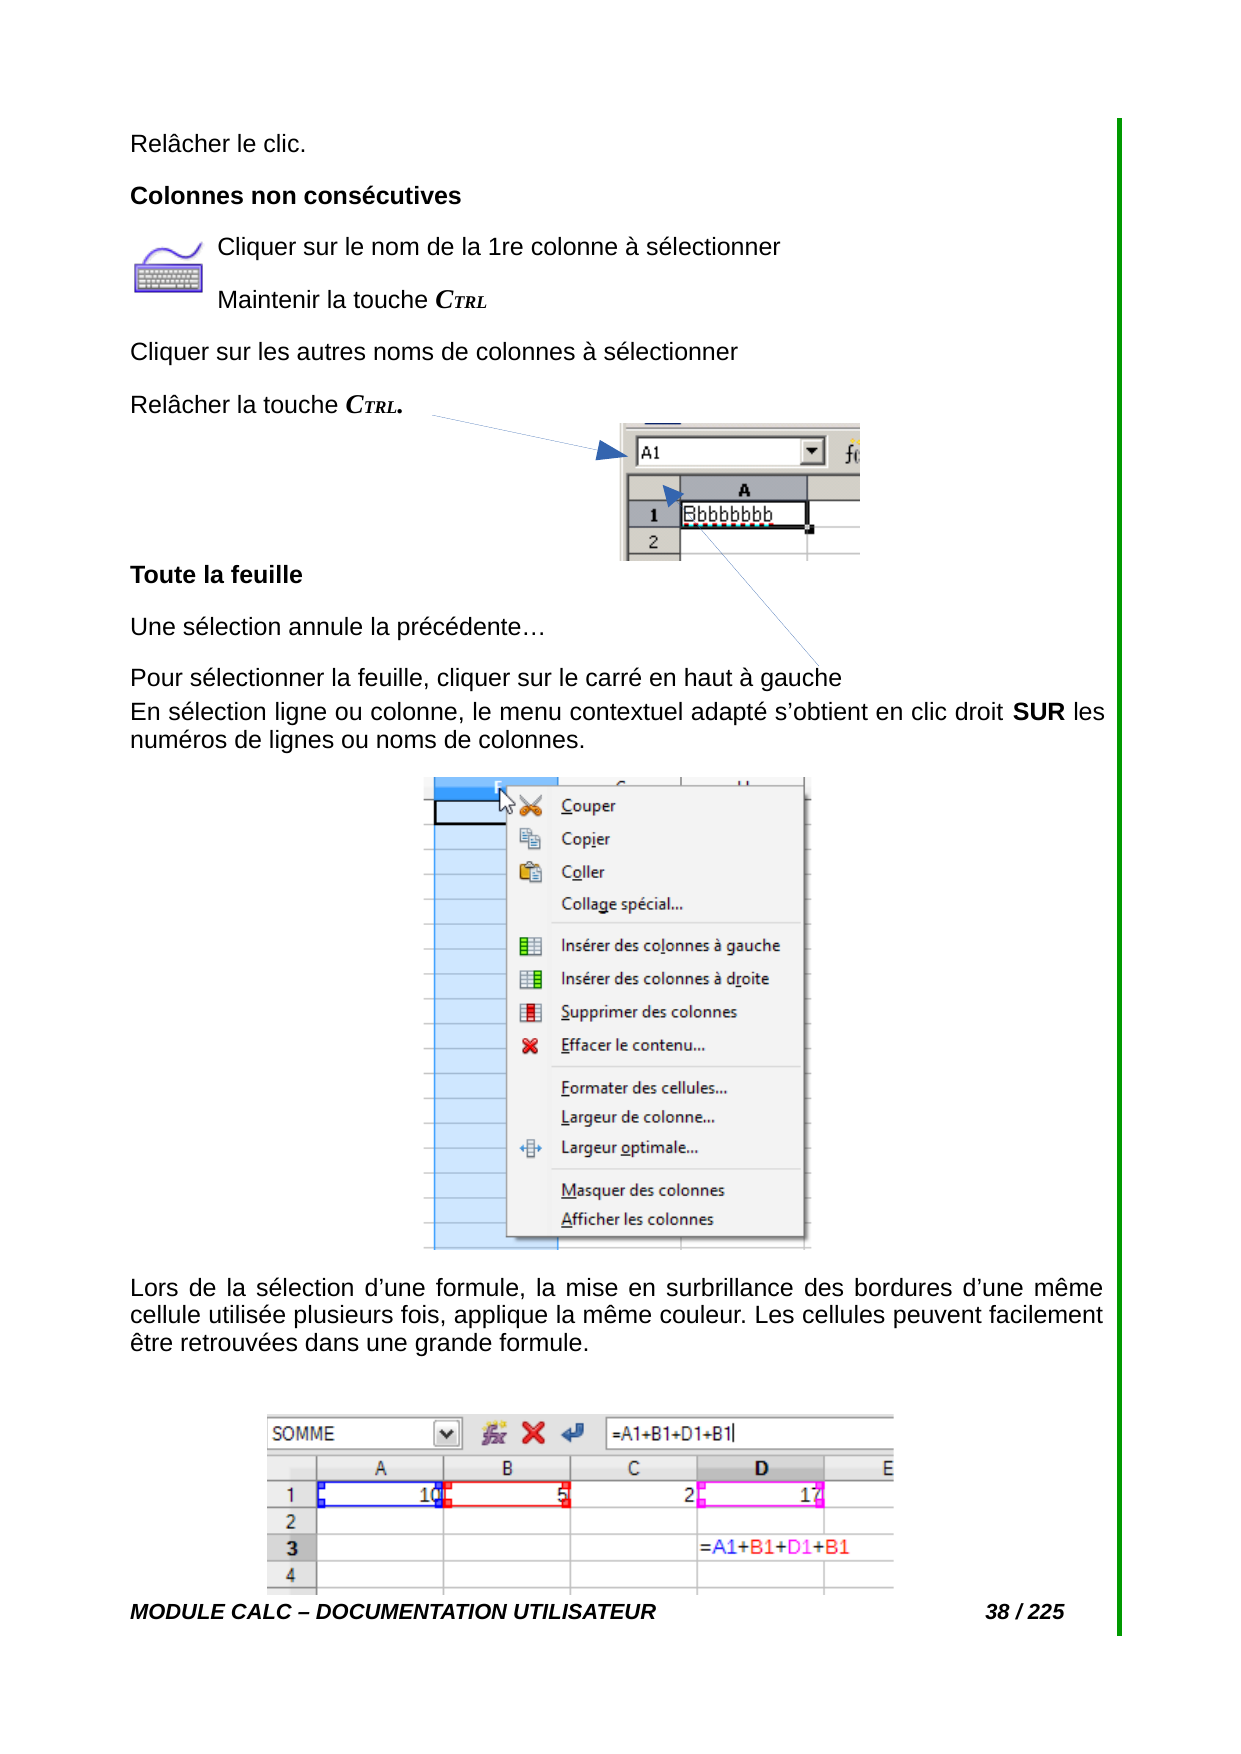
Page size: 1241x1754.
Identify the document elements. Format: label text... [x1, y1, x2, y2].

text En sélection ligne ou colonne, le menu contextuel adapté s’obtient en clic droit SUR les numéros de lignes ou noms de colonnes. [130, 698, 1105, 754]
picture [585, 423, 860, 561]
text [730, 443, 1105, 589]
picture [423, 777, 812, 1250]
text Cliquer sur les autres noms de colonnes à sélectionner [130, 338, 1105, 366]
text Une sélection annule la précédente… [130, 613, 796, 641]
text Maintenir la touche Ctrl [130, 284, 1105, 314]
text Toute la feuille [130, 443, 751, 589]
text Cliquer sur le nom de la 1re colonne à sélectionner [206, 233, 1105, 261]
text Pour sélectionner la feuille, cliquer sur le carré en haut à gauche [130, 664, 1105, 692]
picture [267, 1414, 894, 1595]
text Lors de la sélection d’une formule, la mise en surbrillance des bordures d’une même cellule utilisée plusieurs fois, applique la même couleur. Les cellules peuvent facilement être retrouvées dans une grande formule. [130, 777, 1105, 1357]
text Colonnes non consécutives [130, 181, 1105, 209]
text Relâcher le clic. [130, 130, 1105, 158]
text Relâcher la touche Ctrl. [130, 390, 1105, 420]
text [775, 613, 1105, 641]
picture [130, 231, 206, 307]
